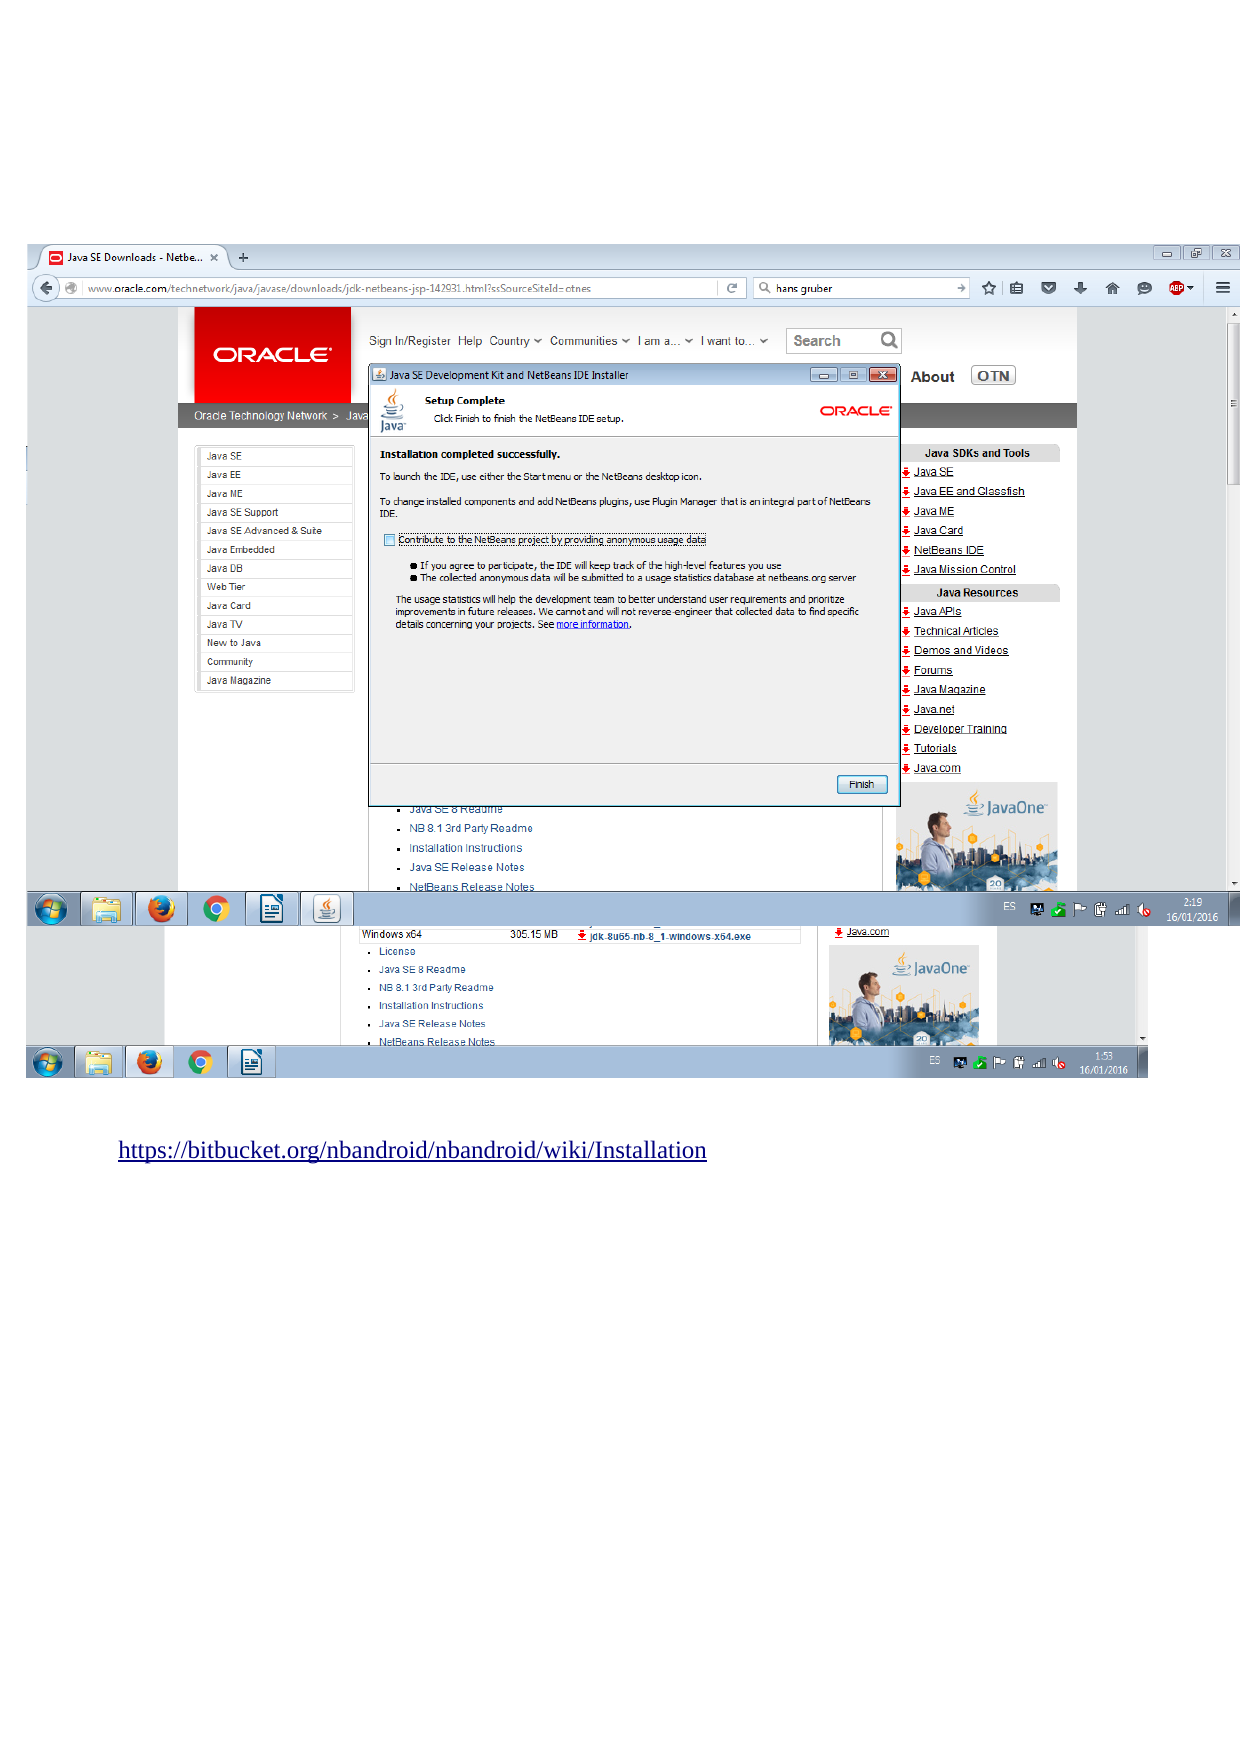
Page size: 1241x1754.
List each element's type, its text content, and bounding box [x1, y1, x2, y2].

text https://bitbucket.org/nbandroid/nbandroid/wiki/Installation [118, 1135, 1122, 1164]
picture [26, 244, 1240, 1078]
